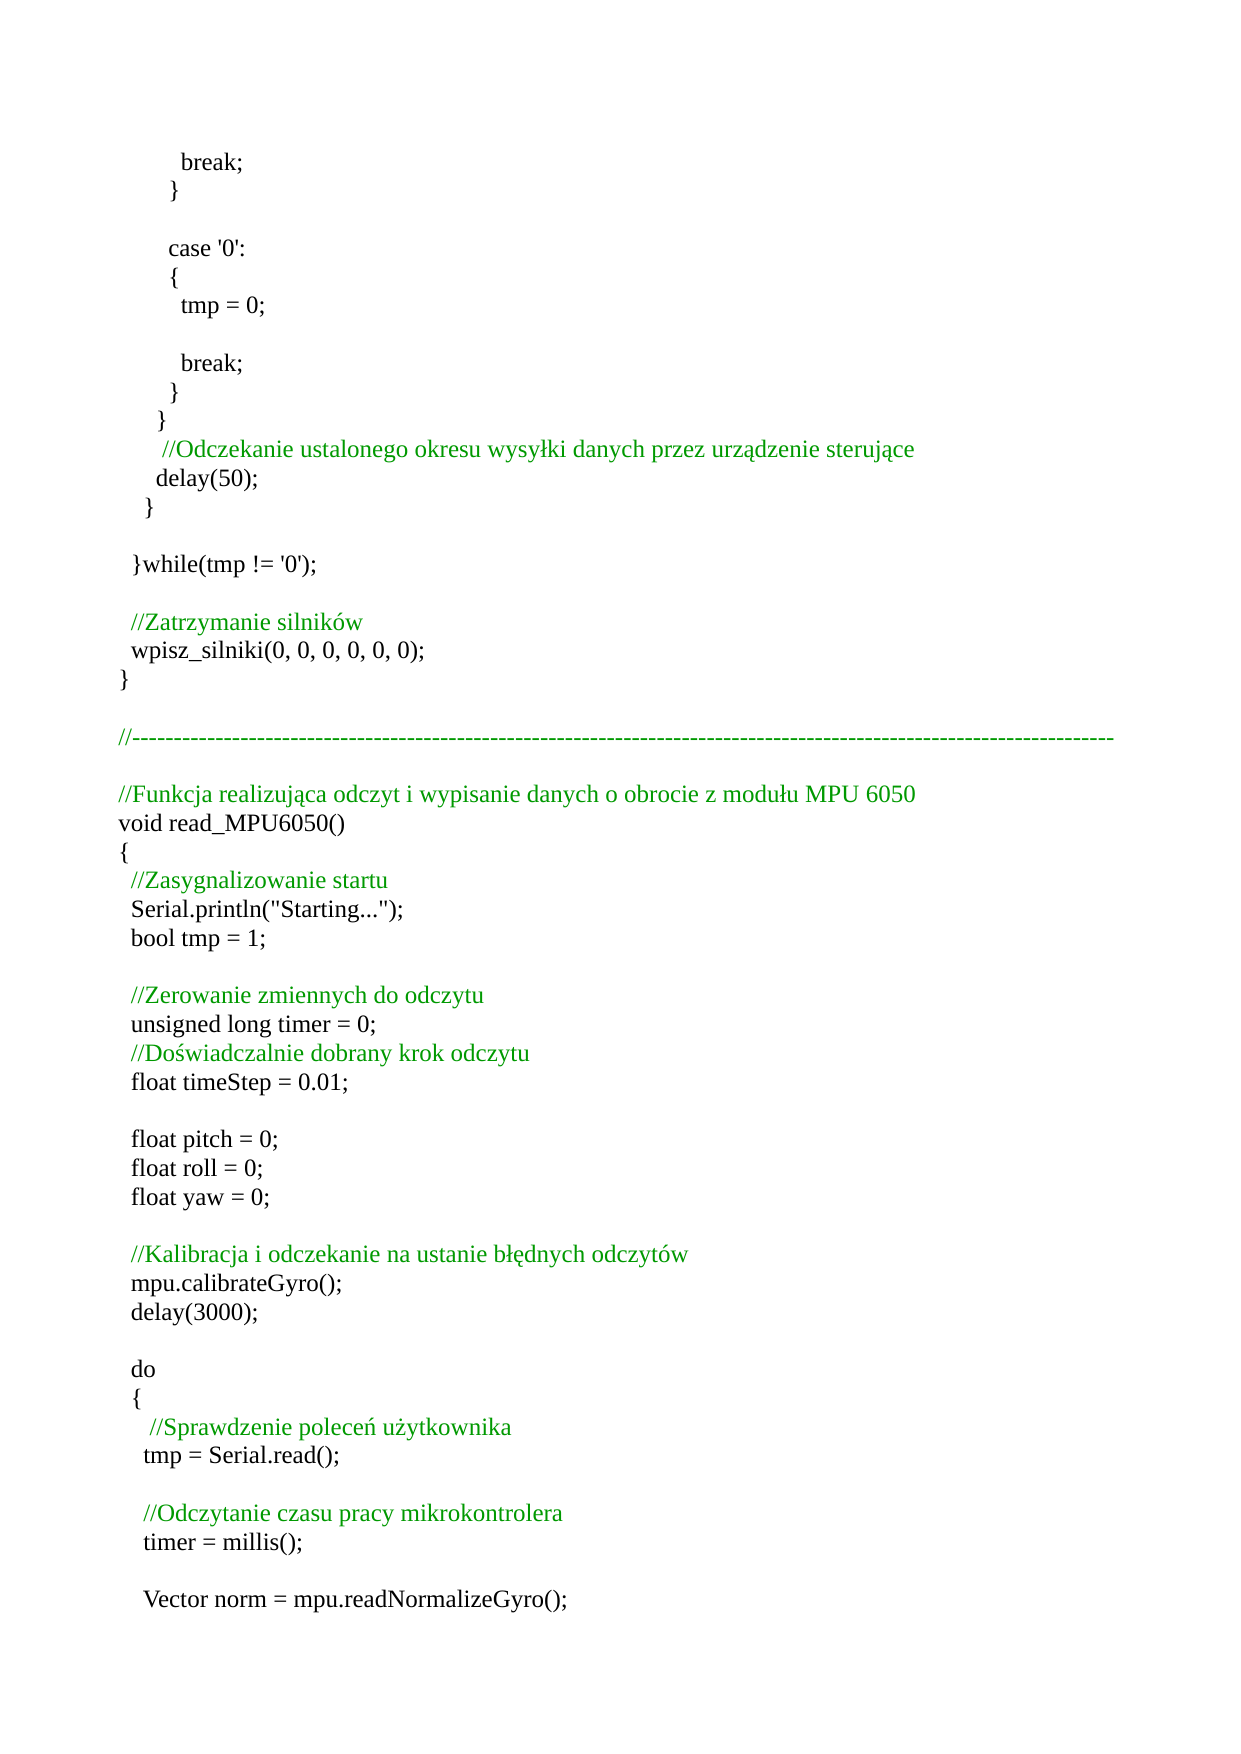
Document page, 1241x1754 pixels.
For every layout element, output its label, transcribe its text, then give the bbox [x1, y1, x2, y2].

text //Odczytanie czasu pracy mikrokontrolera [118, 1498, 1122, 1527]
text void read_MPU6050() [118, 808, 1122, 837]
text { [118, 262, 1122, 291]
text float timeStep = 0.01; [118, 1067, 1122, 1096]
text delay(50); [118, 463, 1122, 492]
text Serial.println("Starting..."); [118, 894, 1122, 923]
text float yaw = 0; [118, 1182, 1122, 1211]
text //Zasygnalizowanie startu [118, 866, 1122, 894]
text delay(3000); [118, 1297, 1122, 1326]
text break; [118, 147, 1122, 176]
text }while(tmp != '0'); [118, 549, 1122, 578]
text Vector norm = mpu.readNormalizeGyro(); [118, 1584, 1122, 1613]
text //Zatrzymanie silników [118, 607, 1122, 636]
text case '0': [118, 233, 1122, 262]
text //Funkcja realizująca odczyt i wypisanie danych o obrocie z modułu MPU 6050 [118, 779, 1122, 808]
text bool tmp = 1; [118, 923, 1122, 952]
text } [118, 492, 1122, 521]
text tmp = Serial.read(); [118, 1441, 1122, 1469]
text unsigned long timer = 0; [118, 1009, 1122, 1038]
text timer = millis(); [118, 1527, 1122, 1556]
text break; [118, 348, 1122, 377]
text } [118, 377, 1122, 406]
text //Kalibracja i odczekanie na ustanie błędnych odczytów [118, 1239, 1122, 1268]
text //Sprawdzenie poleceń użytkownika [118, 1412, 1122, 1441]
text { [118, 1383, 1122, 1412]
text //---------------------------------------------------------------------------------------------------------------------- [118, 722, 1122, 751]
text tmp = 0; [118, 291, 1122, 319]
text //Doświadczalnie dobrany krok odczytu [118, 1038, 1122, 1067]
text //Zerowanie zmiennych do odczytu [118, 981, 1122, 1009]
text do [118, 1354, 1122, 1383]
text mpu.calibrateGyro(); [118, 1268, 1122, 1297]
text wpisz_silniki(0, 0, 0, 0, 0, 0); [118, 636, 1122, 664]
text } [118, 664, 1122, 693]
text float pitch = 0; [118, 1124, 1122, 1153]
text float roll = 0; [118, 1153, 1122, 1182]
text } [118, 406, 1122, 434]
text //Odczekanie ustalonego okresu wysyłki danych przez urządzenie sterujące [118, 434, 1122, 463]
text { [118, 837, 1122, 866]
text } [118, 176, 1122, 204]
